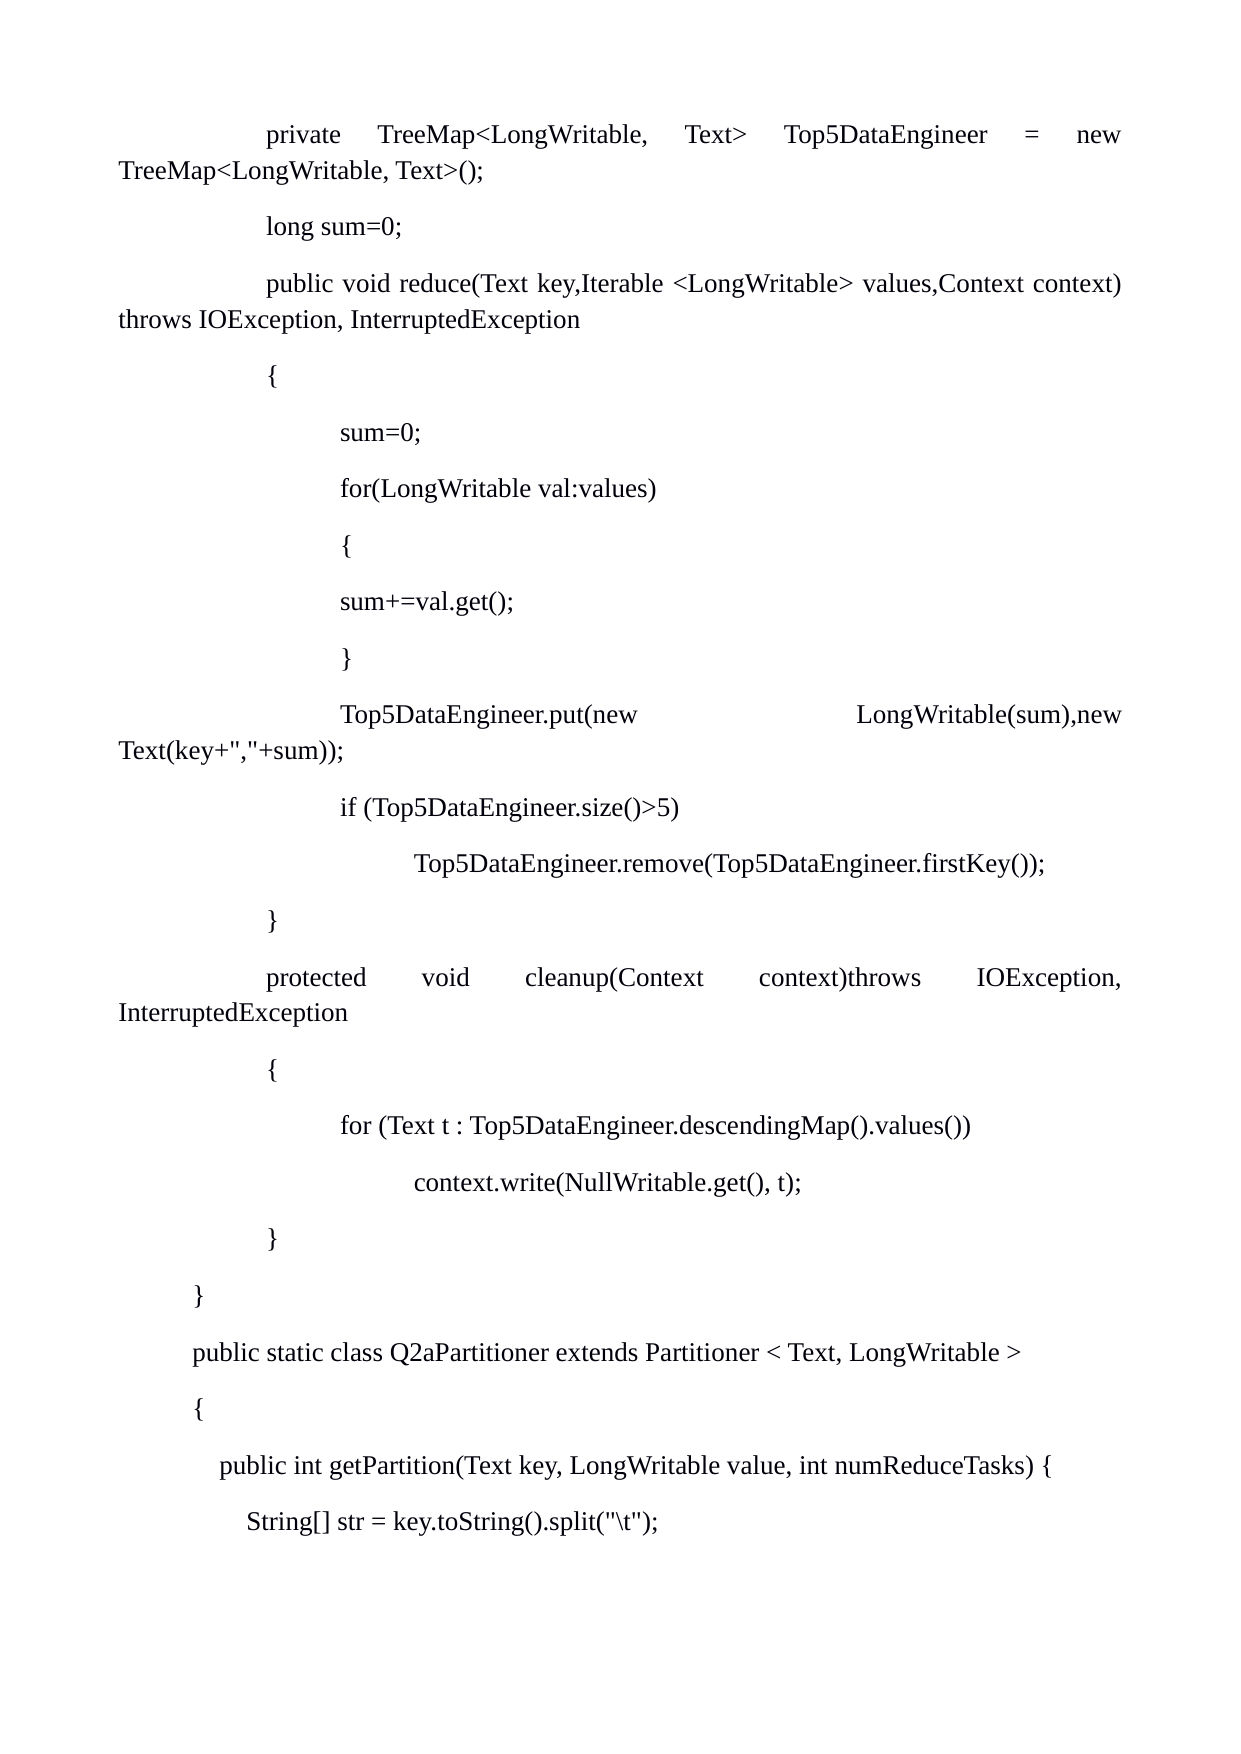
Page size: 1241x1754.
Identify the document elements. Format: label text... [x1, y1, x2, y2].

text } [118, 1279, 1122, 1310]
text String[] str = key.toString().split("\t"); [118, 1505, 1122, 1537]
text for(LongWritable val:values) [118, 472, 1122, 503]
text } [118, 904, 1122, 935]
text sum=0; [118, 416, 1122, 447]
text public static class Q2aPartitioner extends Partitioner < Text, LongWritable > [118, 1336, 1122, 1367]
text private TreeMap<LongWritable, Text> Top5DataEngineer = new TreeMap<LongWritable, Text>(); [118, 118, 1122, 185]
text } [118, 1223, 1122, 1254]
text context.write(NullWritable.get(), t); [118, 1166, 1122, 1197]
text public int getPartition(Text key, LongWritable value, int numReduceTasks) { [118, 1449, 1122, 1480]
text Top5DataEngineer.remove(Top5DataEngineer.firstKey()); [118, 847, 1122, 879]
text public void reduce(Text key,Iterable <LongWritable> values,Context context) throws IOException, InterruptedException [118, 267, 1122, 334]
text Top5DataEngineer.put(new LongWritable(sum),new Text(key+","+sum)); [118, 699, 1122, 766]
text long sum=0; [118, 210, 1122, 242]
text { [118, 359, 1122, 390]
text { [118, 1053, 1122, 1084]
text protected void cleanup(Context context)throws IOException, InterruptedException [118, 961, 1122, 1027]
text if (Top5DataEngineer.size()>5) [118, 791, 1122, 822]
text { [118, 529, 1122, 560]
text sum+=val.get(); [118, 586, 1122, 617]
text for (Text t : Top5DataEngineer.descendingMap().values()) [118, 1109, 1122, 1141]
text { [118, 1392, 1122, 1423]
text } [118, 642, 1122, 673]
